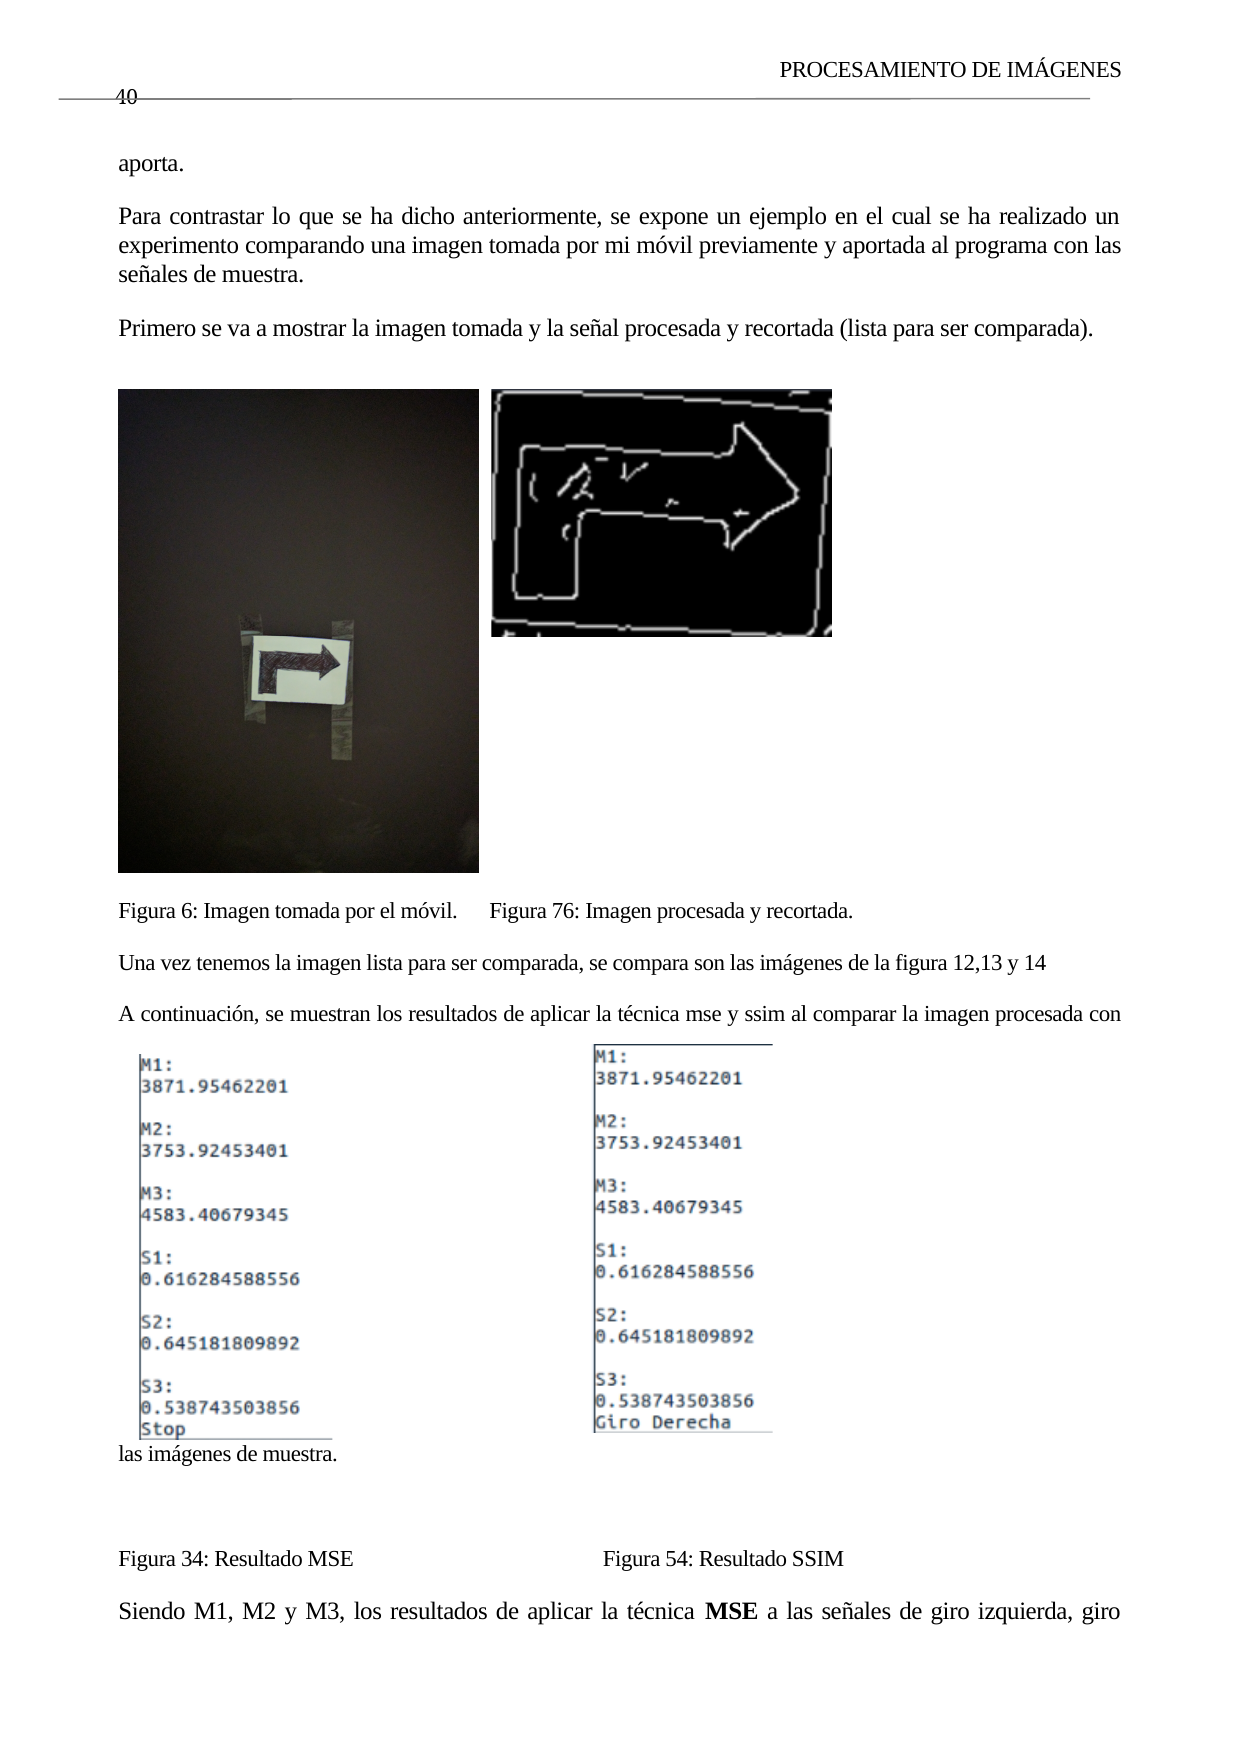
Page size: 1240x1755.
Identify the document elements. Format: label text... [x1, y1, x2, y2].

text Figura 6: Imagen tomada por el móvil. Figura 76: Imagen procesada y recortada. [118, 897, 1121, 924]
text Primero se va a mostrar la imagen tomada y la señal procesada y recortada (lista para ser comparada). [118, 313, 1121, 341]
text Una vez tenemos la imagen lista para ser comparada, se compara son las imágenes de la figura 12,13 y 14 [118, 949, 1121, 975]
text Figura 34: Resultado MSE Figura 54: Resultado SSIM [118, 1545, 1121, 1571]
text Siendo M1, M2 y M3, los resultados de aplicar la técnica MSE a las señales de giro izquierda, giro [118, 1596, 1121, 1625]
text Para contrastar lo que se ha dicho anteriormente, se expone un ejemplo en el cual se ha realizado un experimento comparando una imagen tomada por mi móvil previamente y aportada al programa con las señales de muestra. [118, 201, 1121, 288]
text A continuación, se muestran los resultados de aplicar la técnica mse y ssim al comparar la imagen procesada con las imágenes de muestra. [118, 1000, 1121, 1466]
text aporta. [118, 148, 1121, 176]
